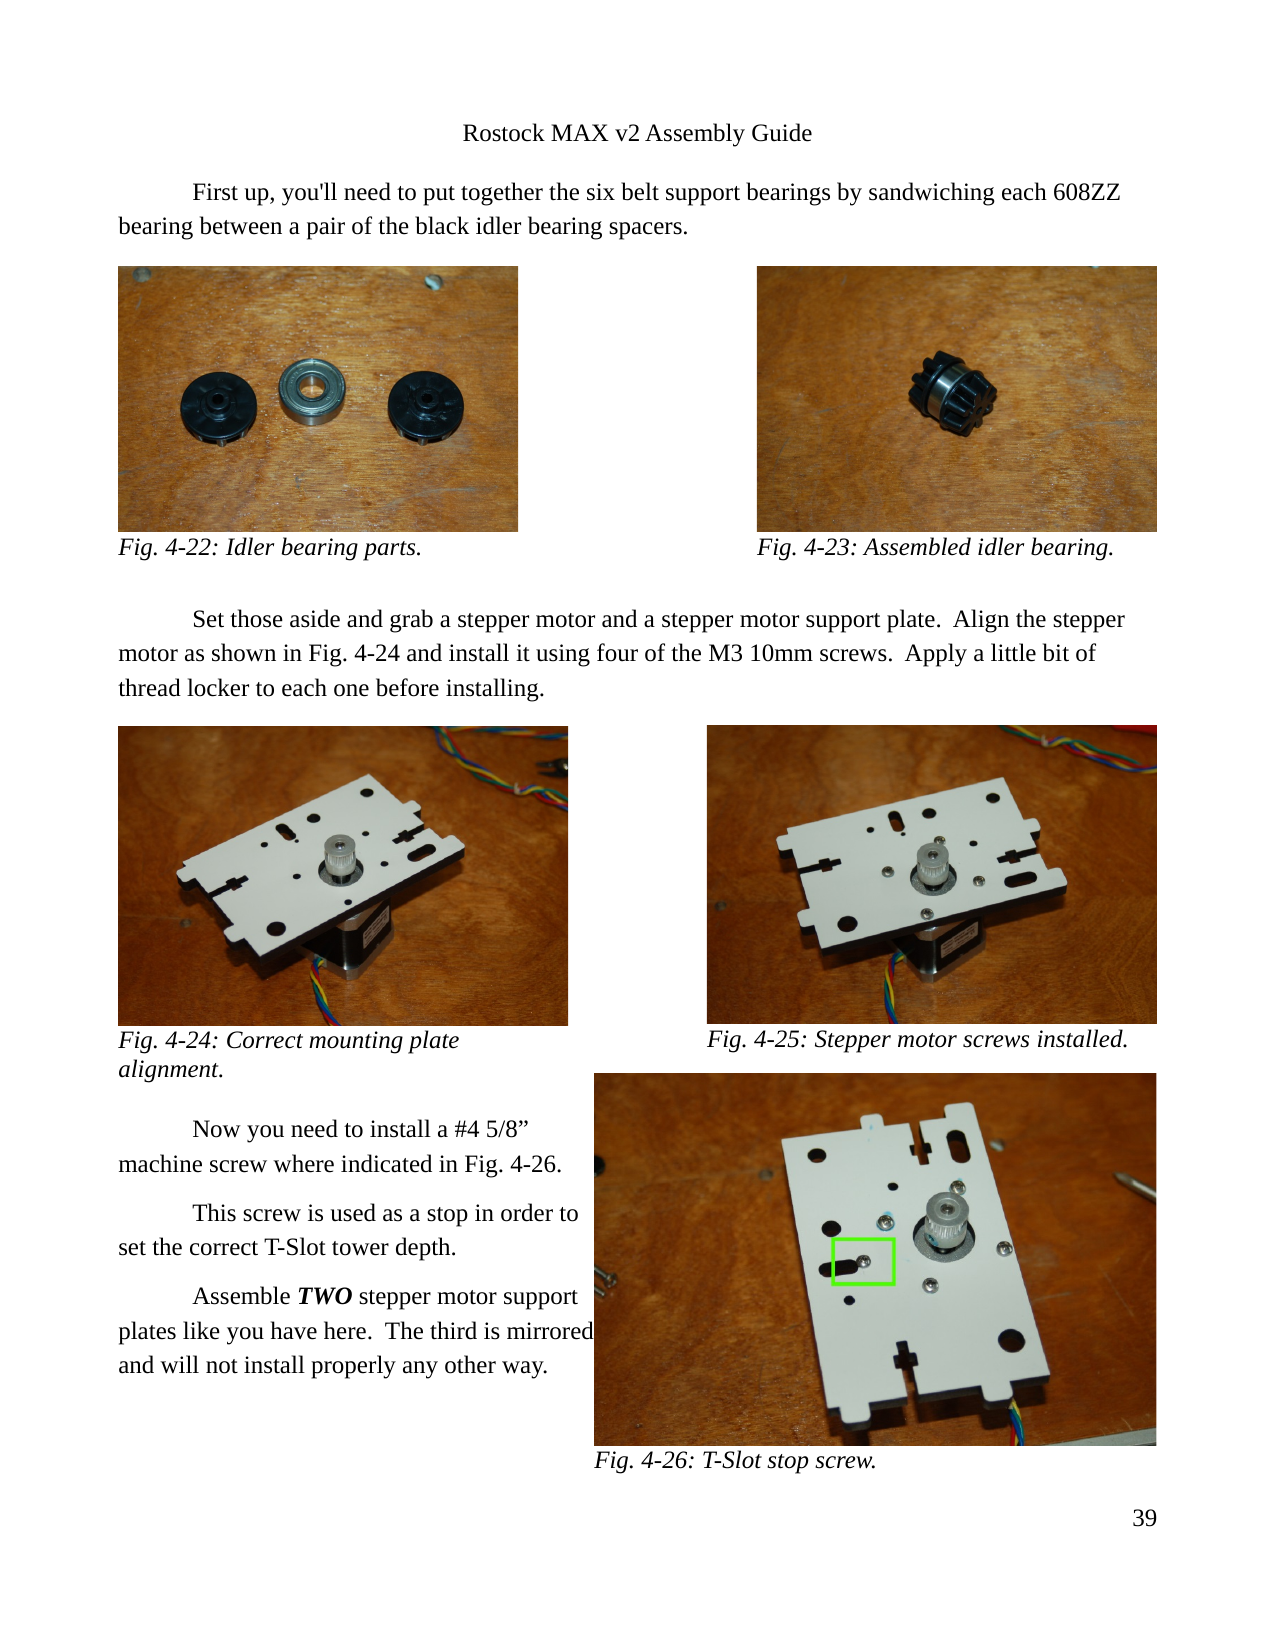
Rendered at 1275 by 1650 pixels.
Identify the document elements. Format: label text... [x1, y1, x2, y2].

text This screw is used as a stop in order to set the correct T-Slot tower depth. [118, 1198, 594, 1261]
text First up, you'll need to put together the six belt support bearings by sandwiching each 608ZZ bearing between a pair of the black idler bearing spacers. [118, 177, 1157, 240]
text Fig. 4-23: Assembled idler bearing. [757, 532, 1157, 561]
text Fig. 4-26: T-Slot stop screw. [594, 1446, 1157, 1474]
picture [594, 1073, 1157, 1446]
text Fig. 4-25: Stepper motor screws installed. [707, 1024, 1157, 1053]
text Fig. 4-22: Idler bearing parts. [118, 532, 518, 561]
text Assemble TWO stepper motor support plates like you have here. The third is mirrored and will not install properly any other way. [118, 1281, 594, 1379]
picture [706, 725, 1157, 1024]
text Now you need to install a #4 5/8” machine screw where indicated in Fig. 4-26. [118, 1114, 594, 1178]
picture [118, 266, 519, 532]
picture [118, 726, 569, 1026]
text Fig. 4-24: Correct mounting plate alignment. [118, 1026, 568, 1083]
text Set those aside and grab a stepper motor and a stepper motor support plate. Align the stepper motor as shown in Fig. 4-24 and install it using four of the M3 10mm screws. Apply a little bit of thread locker to each one before installing. [118, 604, 1157, 702]
picture [756, 266, 1157, 532]
